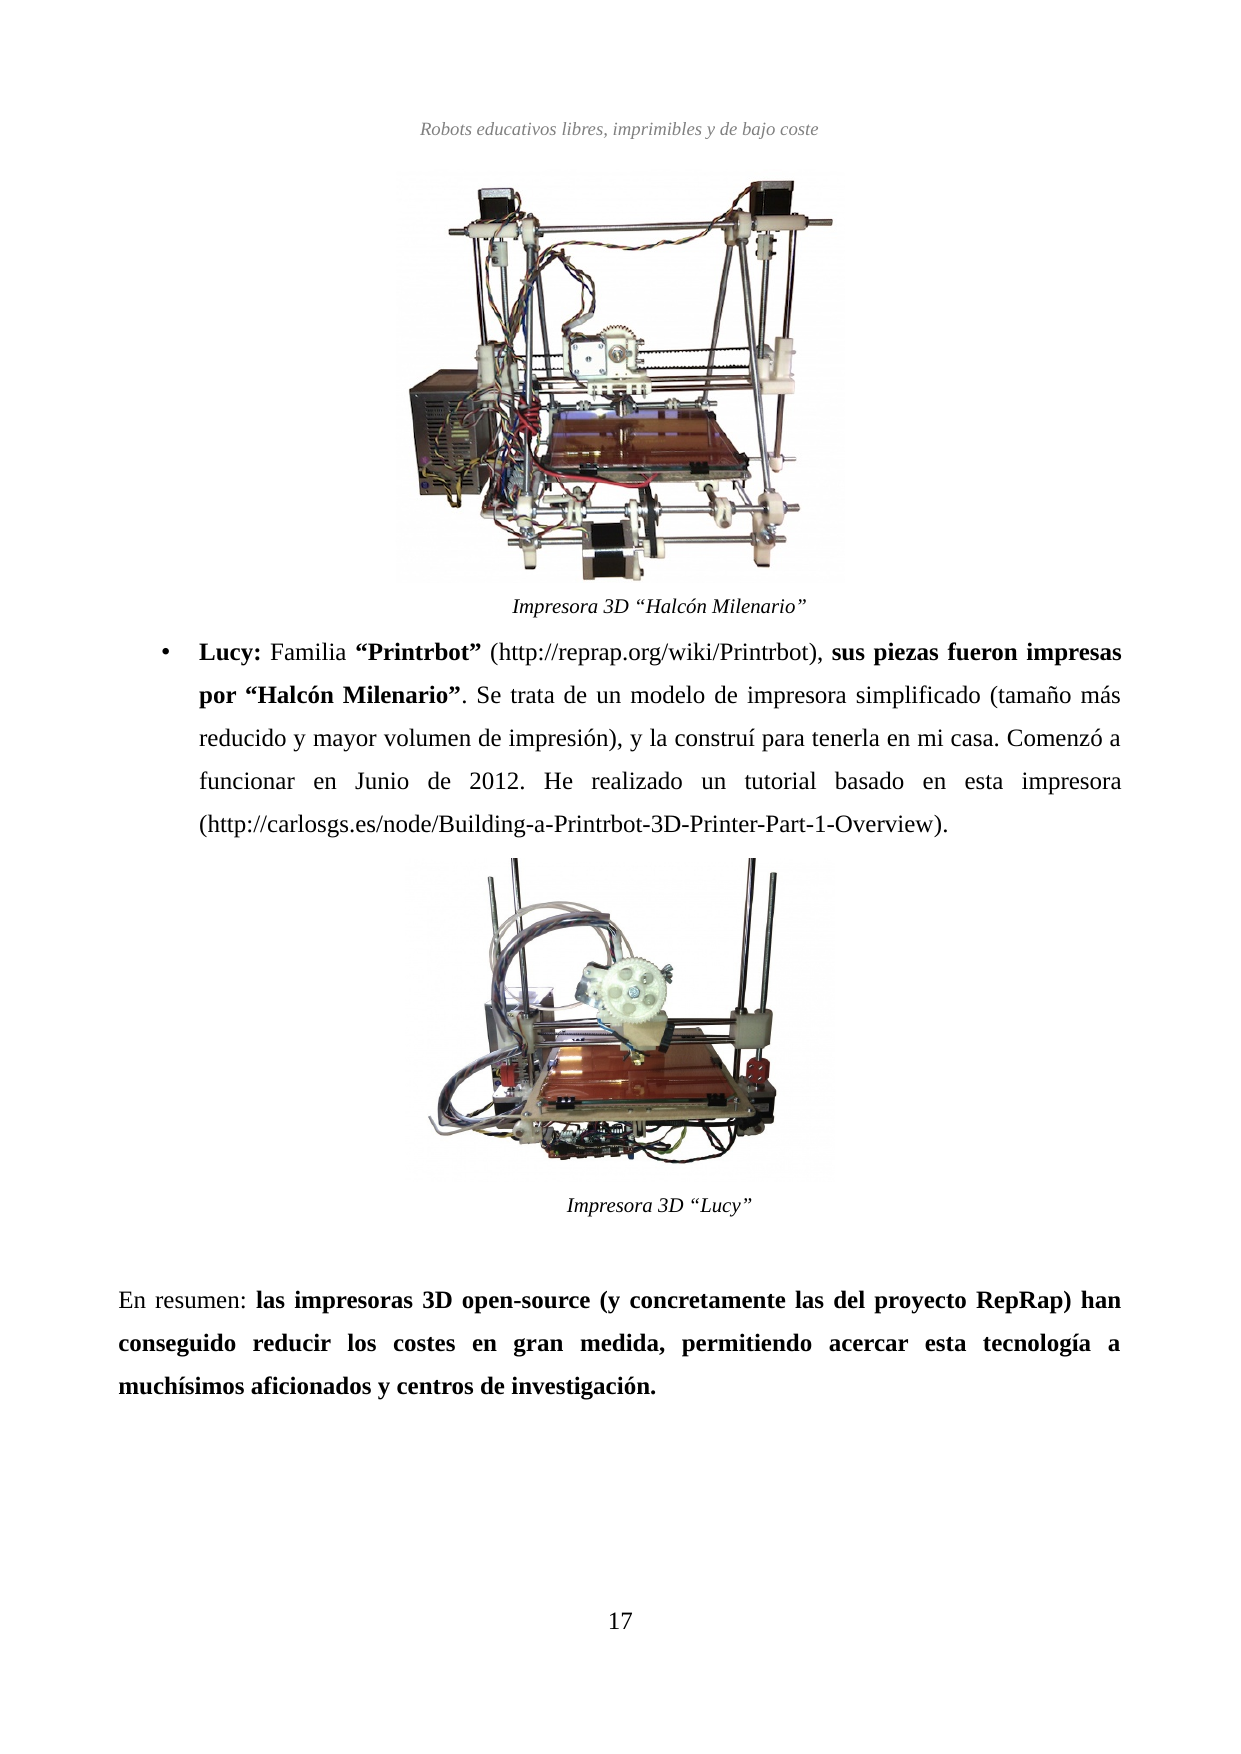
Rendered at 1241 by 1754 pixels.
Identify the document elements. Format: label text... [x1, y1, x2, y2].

picture [395, 169, 845, 583]
list Impresora 3D “Halcón Milenario” [161, 169, 1122, 618]
list Lucy: Familia “Printrbot” (http://reprap.org/wiki/Printrbot), sus piezas fueron impresas por “Halcón Milenario”. Se trata de un modelo de impresora simplificado (tamaño más reducido y mayor volumen de impresión), y la construí para tenerla en mi casa. Comenzó a funcionar en Junio de 2012. He realizado un tutorial basado en esta impresora (http://carlosgs.es/node/Building-a-Printrbot-3D-Printer-Part-1-Overview). [161, 637, 1122, 838]
text En resumen: las impresoras 3D open-source (y concretamente las del proyecto RepRap) han conseguido reducir los costes en gran medida, permitiendo acercar esta tecnología a muchísimos aficionados y centros de investigación. [118, 1285, 1122, 1400]
list Impresora 3D “Lucy” [161, 859, 1122, 1217]
picture [405, 858, 836, 1182]
